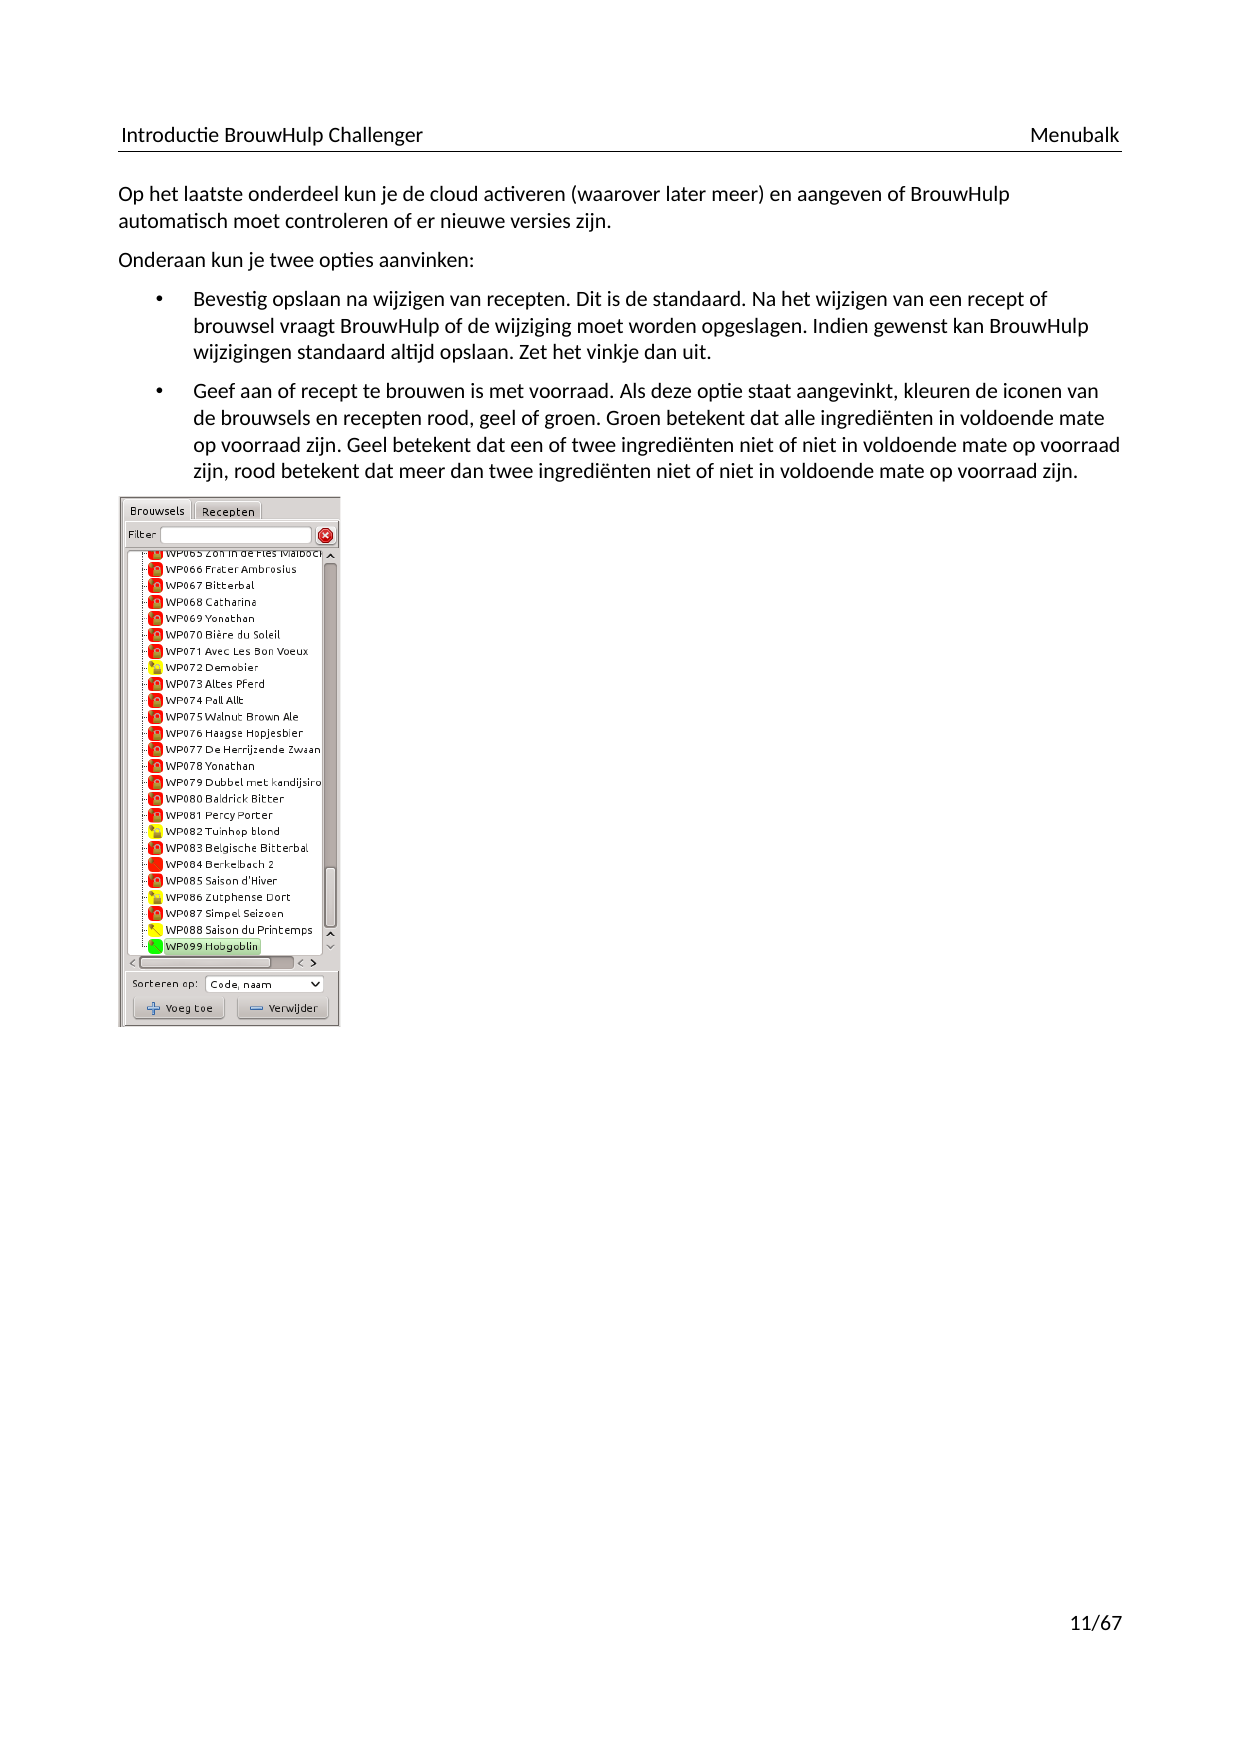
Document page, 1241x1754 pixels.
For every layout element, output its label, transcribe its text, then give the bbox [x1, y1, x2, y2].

list Geef aan of recept te brouwen is met voorraad. Als deze optie staat aangevinkt, kleuren de iconen van de brouwsels en recepten rood, geel of groen. Groen betekent dat alle ingrediënten in voldoende mate op voorraad zijn. Geel betekent dat een of twee ingrediënten niet of niet in voldoende mate op voorraad zijn, rood betekent dat meer dan twee ingrediënten niet of niet in voldoende mate op voorraad zijn. [156, 378, 1122, 484]
text Onderaan kun je twee opties aanvinken: [118, 246, 1122, 273]
list Bevestig opslaan na wijzigen van recepten. Dit is de standaard. Na het wijzigen van een recept of brouwsel vraagt BrouwHulp of de wijziging moet worden opgeslagen. Indien gewenst kan BrouwHulp wijzigingen standaard altijd opslaan. Zet het vinkje dan uit. [156, 285, 1122, 365]
text Op het laatste onderdeel kun je de cloud activeren (waarover later meer) en aangeven of BrouwHulp automatisch moet controleren of er nieuwe versies zijn. [118, 180, 1122, 233]
picture [118, 496, 341, 1027]
